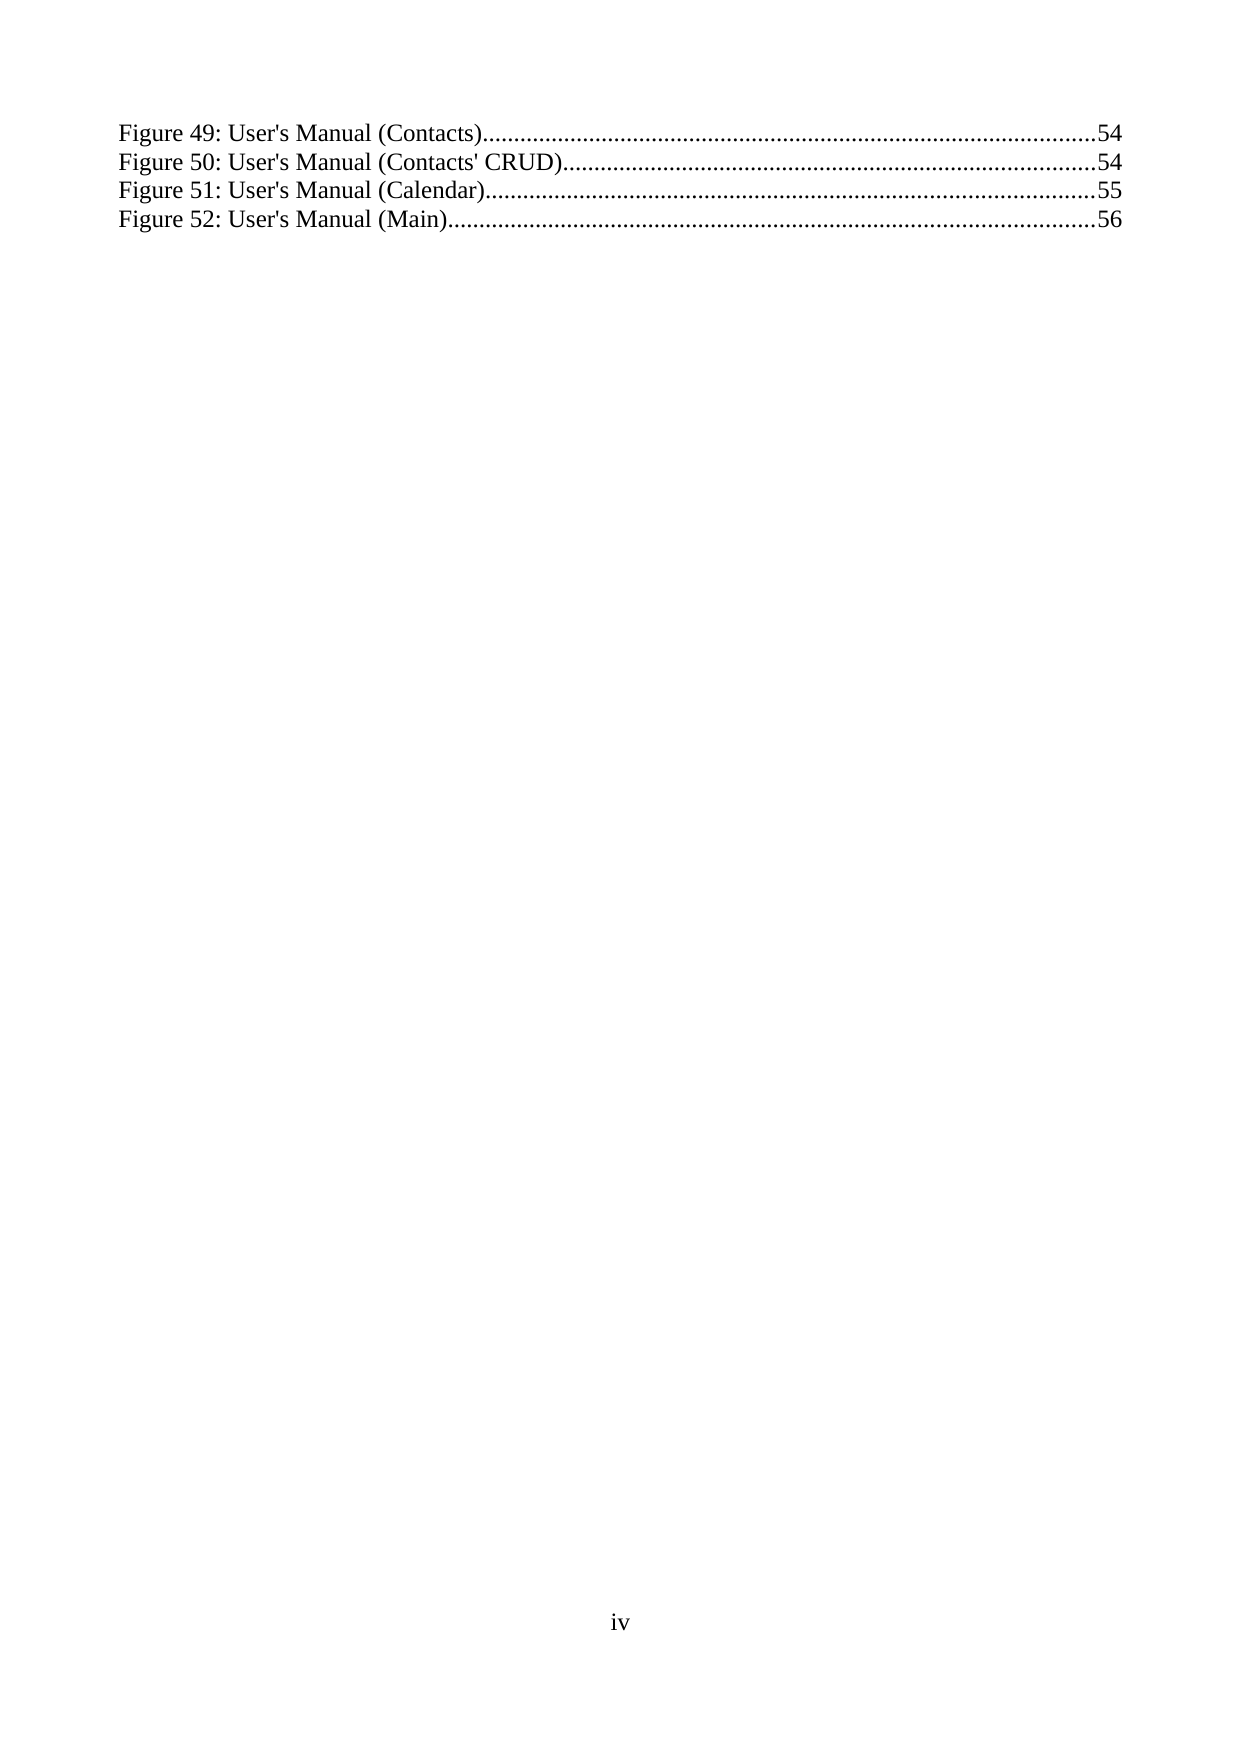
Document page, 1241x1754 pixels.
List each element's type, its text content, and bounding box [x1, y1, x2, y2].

text Figure 49: User's Manual (Contacts) 54 [118, 118, 1122, 147]
text Figure 52: User's Manual (Main) 56 [118, 204, 1122, 233]
text Figure 50: User's Manual (Contacts' CRUD) 54 [118, 147, 1122, 176]
text Figure 51: User's Manual (Calendar) 55 [118, 176, 1122, 204]
